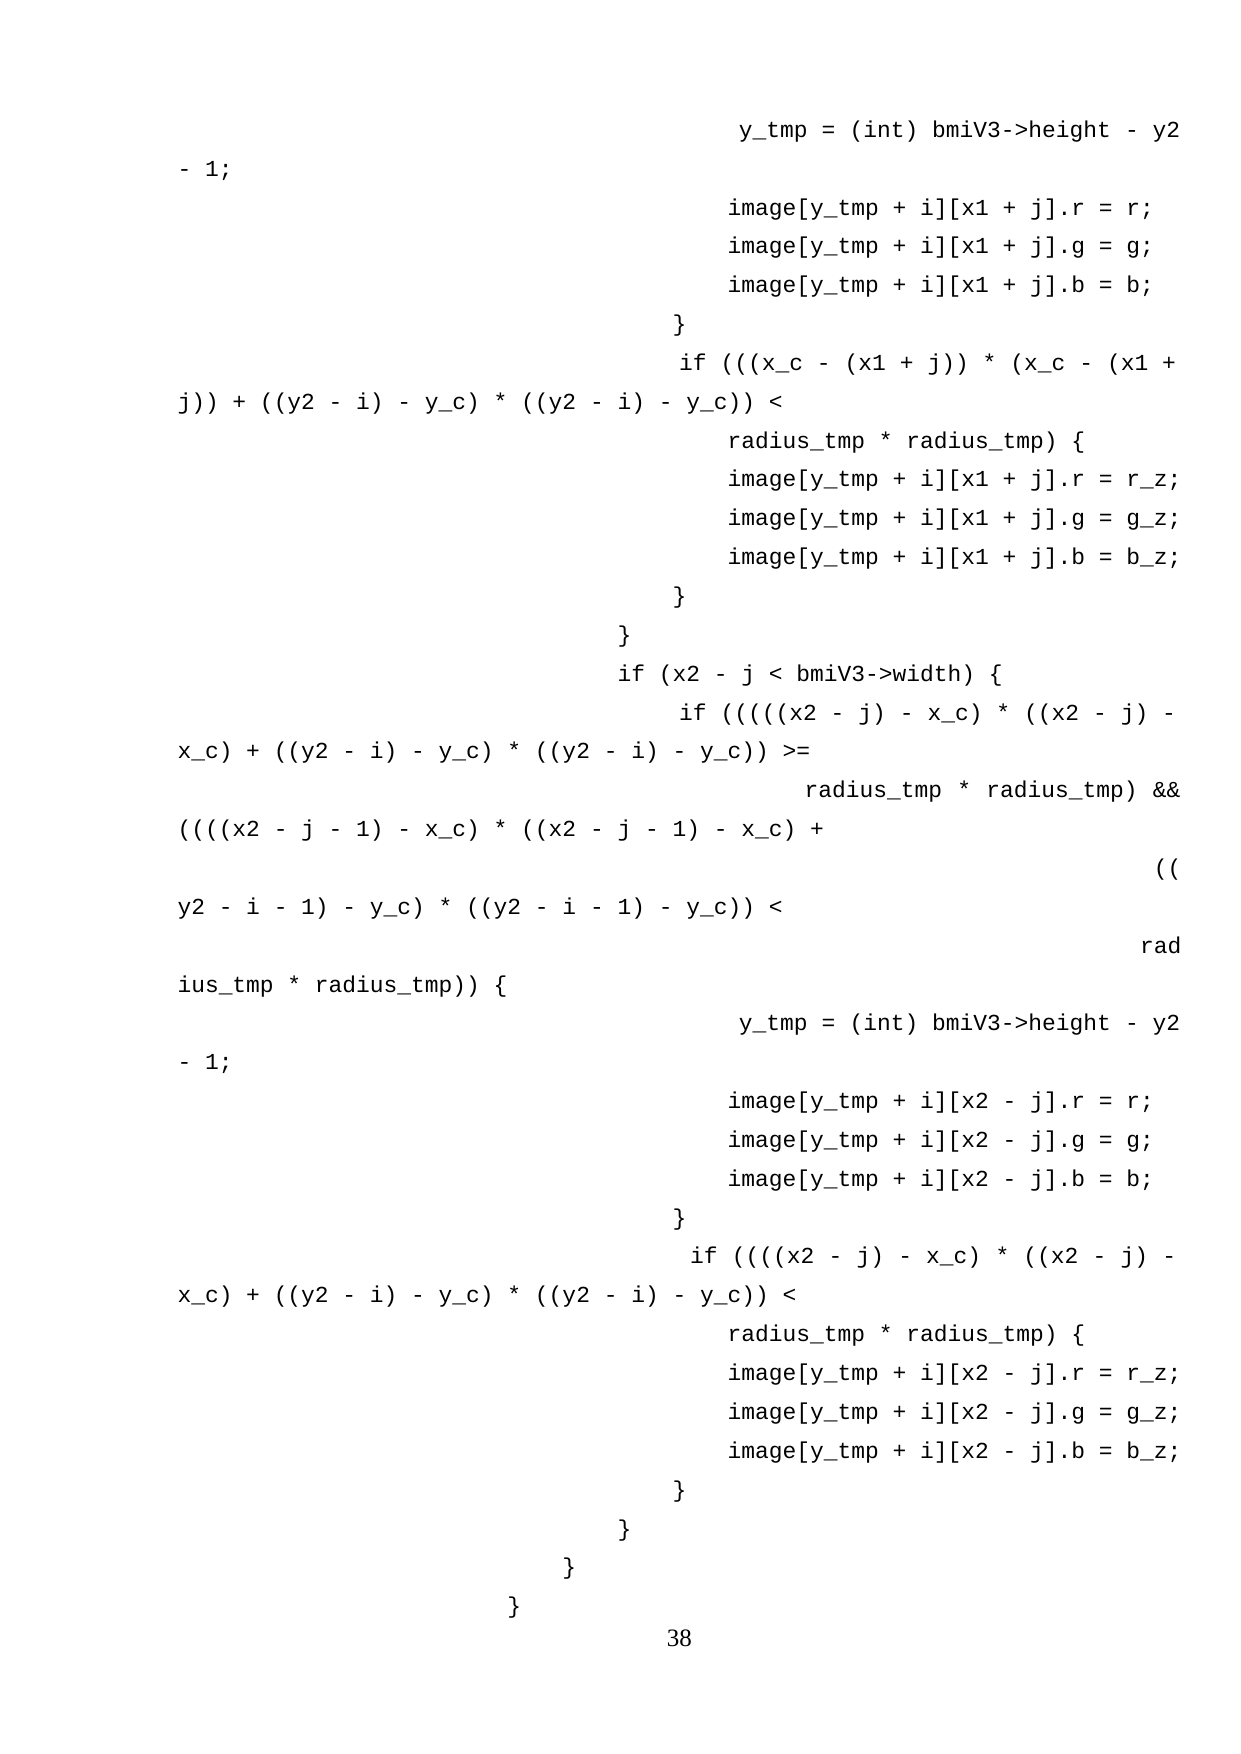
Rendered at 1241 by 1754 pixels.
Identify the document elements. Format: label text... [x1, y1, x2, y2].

text } [177, 1594, 1181, 1621]
text if (x2 - j < bmiV3->width) { [177, 662, 1181, 688]
text image[y_tmp + i][x2 - j].r = r_z; [177, 1361, 1181, 1387]
text y_tmp = (int) bmiV3->height - y2 - 1; [177, 118, 1181, 183]
text if ((((x2 - j) - x_c) * ((x2 - j) - x_c) + ((y2 - i) - y_c) * ((y2 - i) - y_c)) < [177, 1245, 1181, 1310]
text y_tmp = (int) bmiV3->height - y2 - 1; [177, 1012, 1181, 1077]
text image[y_tmp + i][x2 - j].g = g; [177, 1128, 1181, 1154]
text } [177, 1517, 1181, 1543]
text image[y_tmp + i][x2 - j].b = b; [177, 1167, 1181, 1193]
text if (((x_c - (x1 + j)) * (x_c - (x1 + j)) + ((y2 - i) - y_c) * ((y2 - i) - y_c)) < [177, 351, 1181, 416]
text image[y_tmp + i][x1 + j].g = g_z; [177, 507, 1181, 533]
text image[y_tmp + i][x1 + j].b = b_z; [177, 546, 1181, 571]
text radius_tmp * radius_tmp)) { [177, 934, 1181, 999]
text } [177, 1556, 1181, 1582]
text radius_tmp * radius_tmp) { [177, 1323, 1181, 1348]
text } [177, 1478, 1181, 1504]
text } [177, 312, 1181, 338]
text ((y2 - i - 1) - y_c) * ((y2 - i - 1) - y_c)) < [177, 856, 1181, 921]
text image[y_tmp + i][x1 + j].b = b; [177, 273, 1181, 299]
text radius_tmp * radius_tmp) { [177, 429, 1181, 455]
text image[y_tmp + i][x2 - j].b = b_z; [177, 1439, 1181, 1465]
text image[y_tmp + i][x2 - j].g = g_z; [177, 1400, 1181, 1426]
text } [177, 623, 1181, 649]
text } [177, 584, 1181, 610]
text image[y_tmp + i][x2 - j].r = r; [177, 1089, 1181, 1115]
text radius_tmp * radius_tmp) && ((((x2 - j - 1) - x_c) * ((x2 - j - 1) - x_c) + [177, 779, 1181, 843]
text if (((((x2 - j) - x_c) * ((x2 - j) - x_c) + ((y2 - i) - y_c) * ((y2 - i) - y_c)) >= [177, 701, 1181, 766]
text image[y_tmp + i][x1 + j].r = r; [177, 196, 1181, 222]
text } [177, 1206, 1181, 1232]
text image[y_tmp + i][x1 + j].r = r_z; [177, 468, 1181, 494]
text image[y_tmp + i][x1 + j].g = g; [177, 235, 1181, 261]
